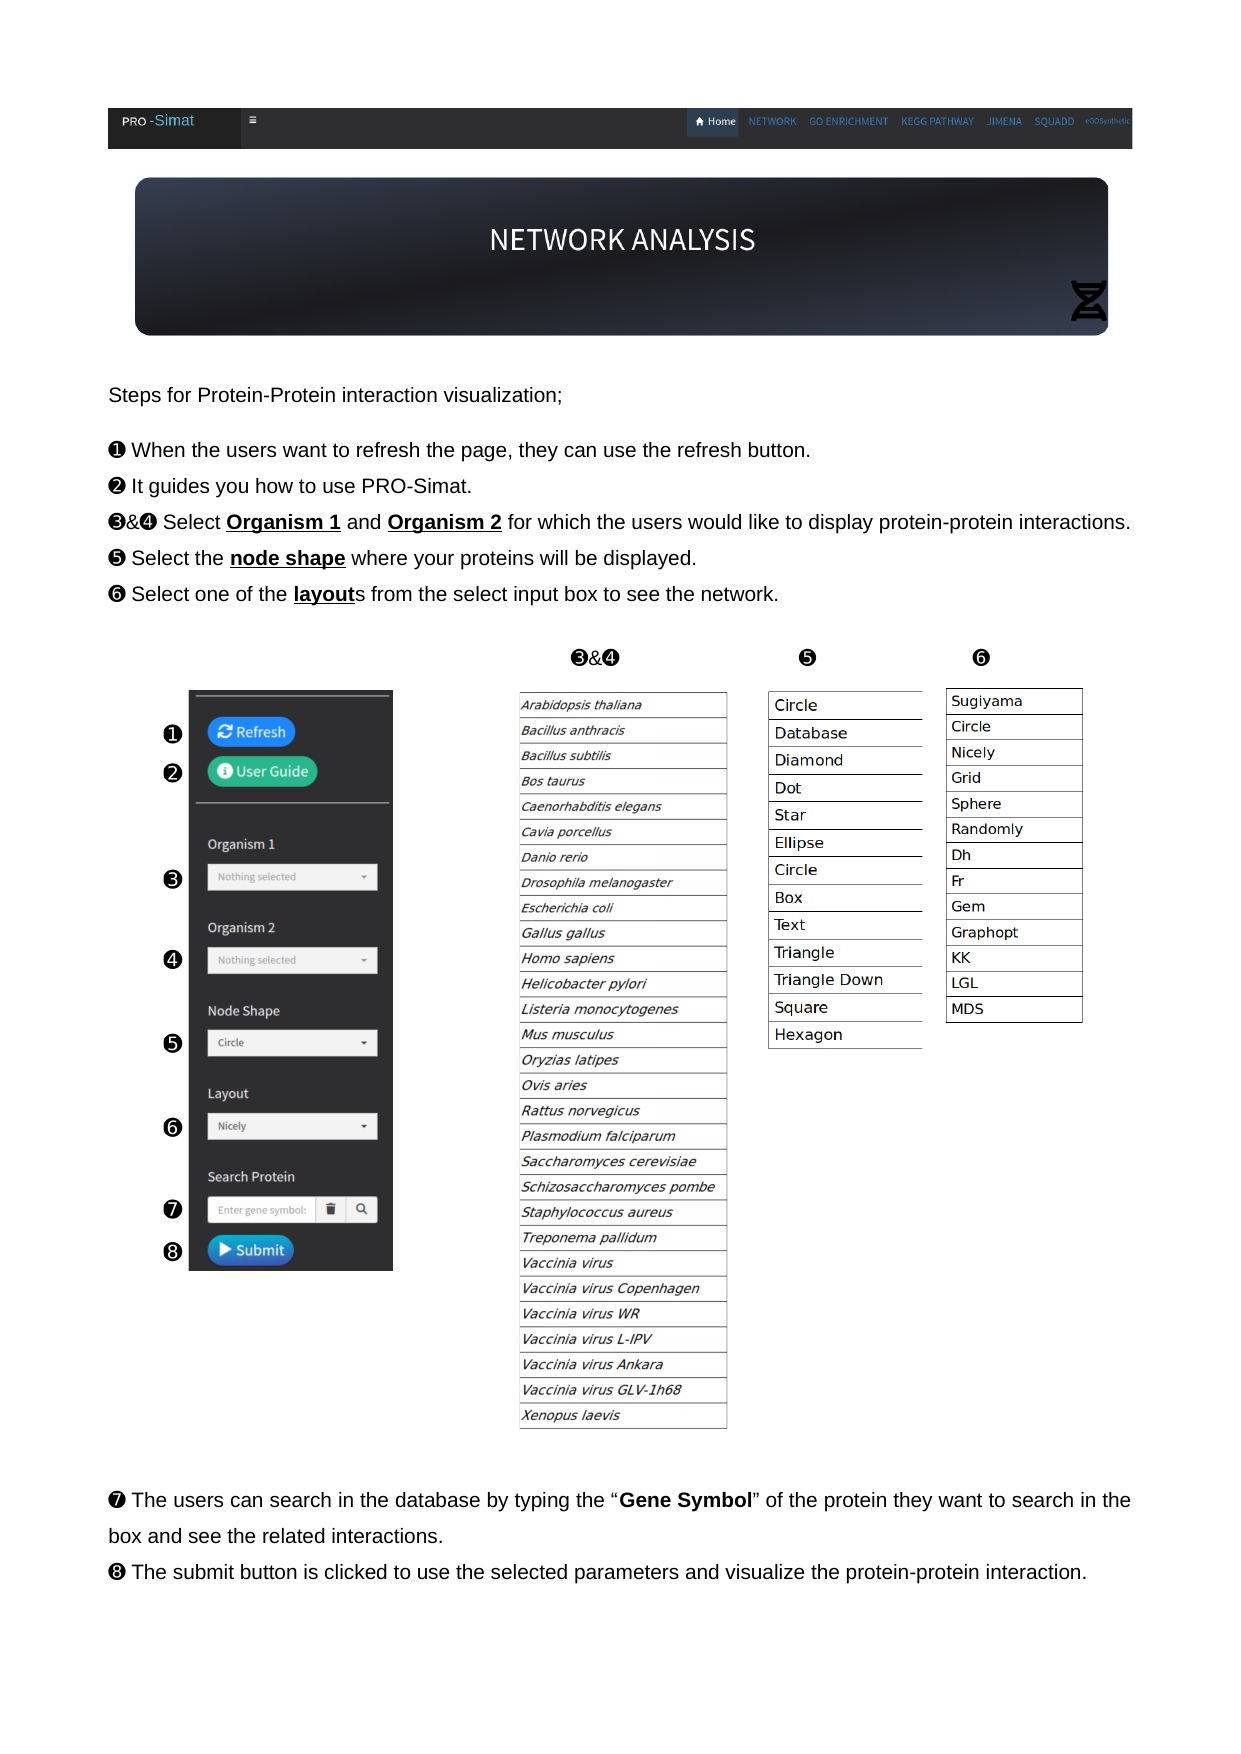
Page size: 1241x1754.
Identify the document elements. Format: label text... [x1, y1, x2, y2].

text ➌&➍ Select Organism 1 and Organism 2 for which the users would like to display protein-protein interactions. [108, 510, 1132, 534]
text ➌&➍ ➎ ➏ [108, 646, 1132, 669]
picture [108, 108, 1133, 149]
text ➊ When the users want to refresh the page, they can use the refresh button. [108, 438, 1132, 462]
text Steps for Protein-Protein interaction visualization; [108, 383, 1132, 407]
text ➋ It guides you how to use PRO-Simat. [108, 474, 1132, 498]
text ➎ Select the node shape where your proteins will be displayed. [108, 546, 1132, 570]
picture [943, 687, 1085, 1023]
picture [764, 689, 923, 1050]
text ➐ The users can search in the database by typing the “Gene Symbol” of the protein they want to search in the box and see the related interactions. [108, 1488, 1132, 1547]
text ➑ The submit button is clicked to use the selected parameters and visualize the protein-protein interaction. [108, 1559, 1132, 1583]
picture [163, 690, 393, 1271]
picture [519, 692, 728, 1441]
picture [132, 172, 1109, 336]
text ➏ Select one of the layouts from the select input box to see the network. [108, 582, 1132, 606]
